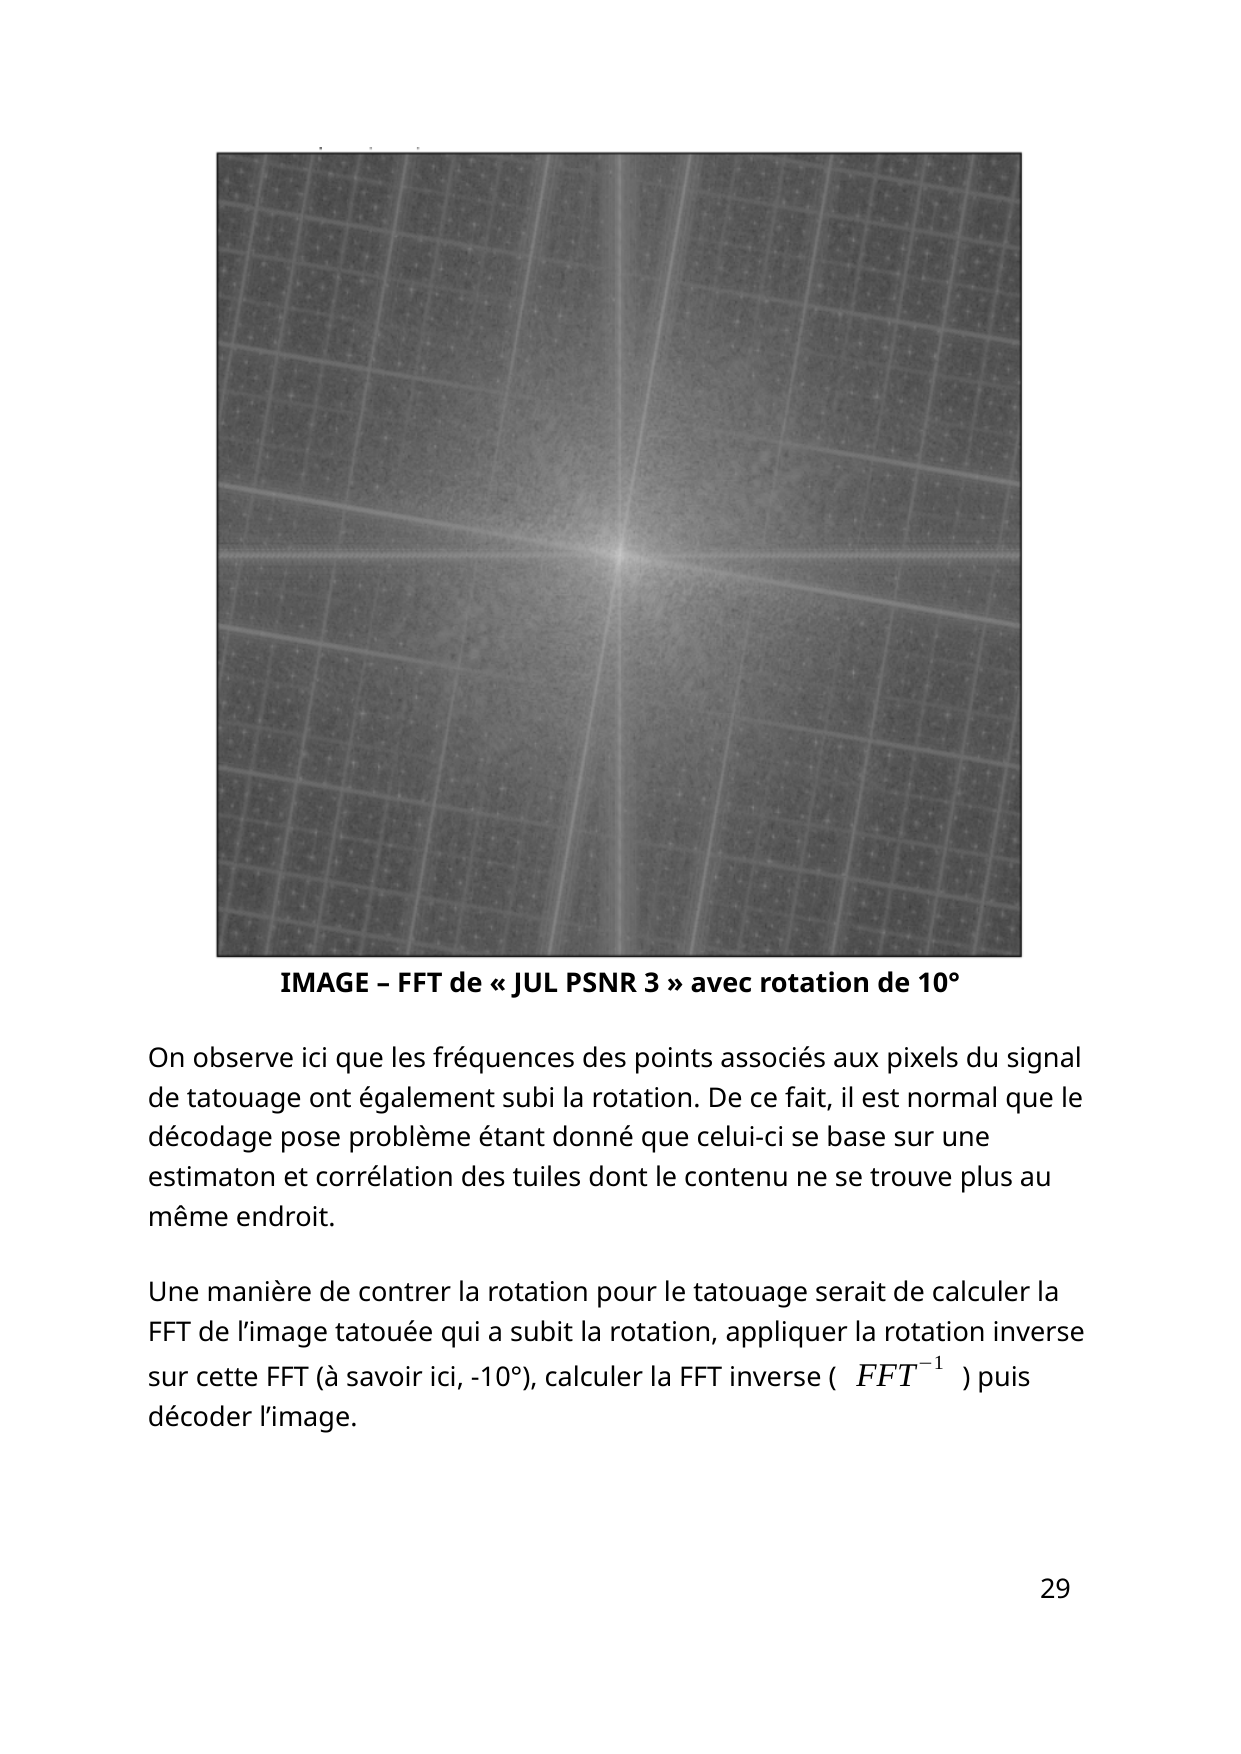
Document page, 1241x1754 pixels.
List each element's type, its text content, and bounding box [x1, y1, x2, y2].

text Une manière de contrer la rotation pour le tatouage serait de calculer la FFT de l’image tatouée qui a subit la rotation, appliquer la rotation inverse sur cette FFT (à savoir ici, -10°), calculer la FFT inverse () puis décoder l’image. [148, 1273, 1093, 1434]
text On observe ici que les fréquences des points associés aux pixels du signal de tatouage ont également subi la rotation. De ce fait, il est normal que le décodage pose problème étant donné que celui-ci se base sur une estimaton et corrélation des tuiles dont le contenu ne se trouve plus au même endroit. [148, 1038, 1093, 1234]
picture [213, 147, 1027, 961]
text IMAGE – FFT de « JUL PSNR 3 » avec rotation de 10° [148, 148, 1093, 1000]
